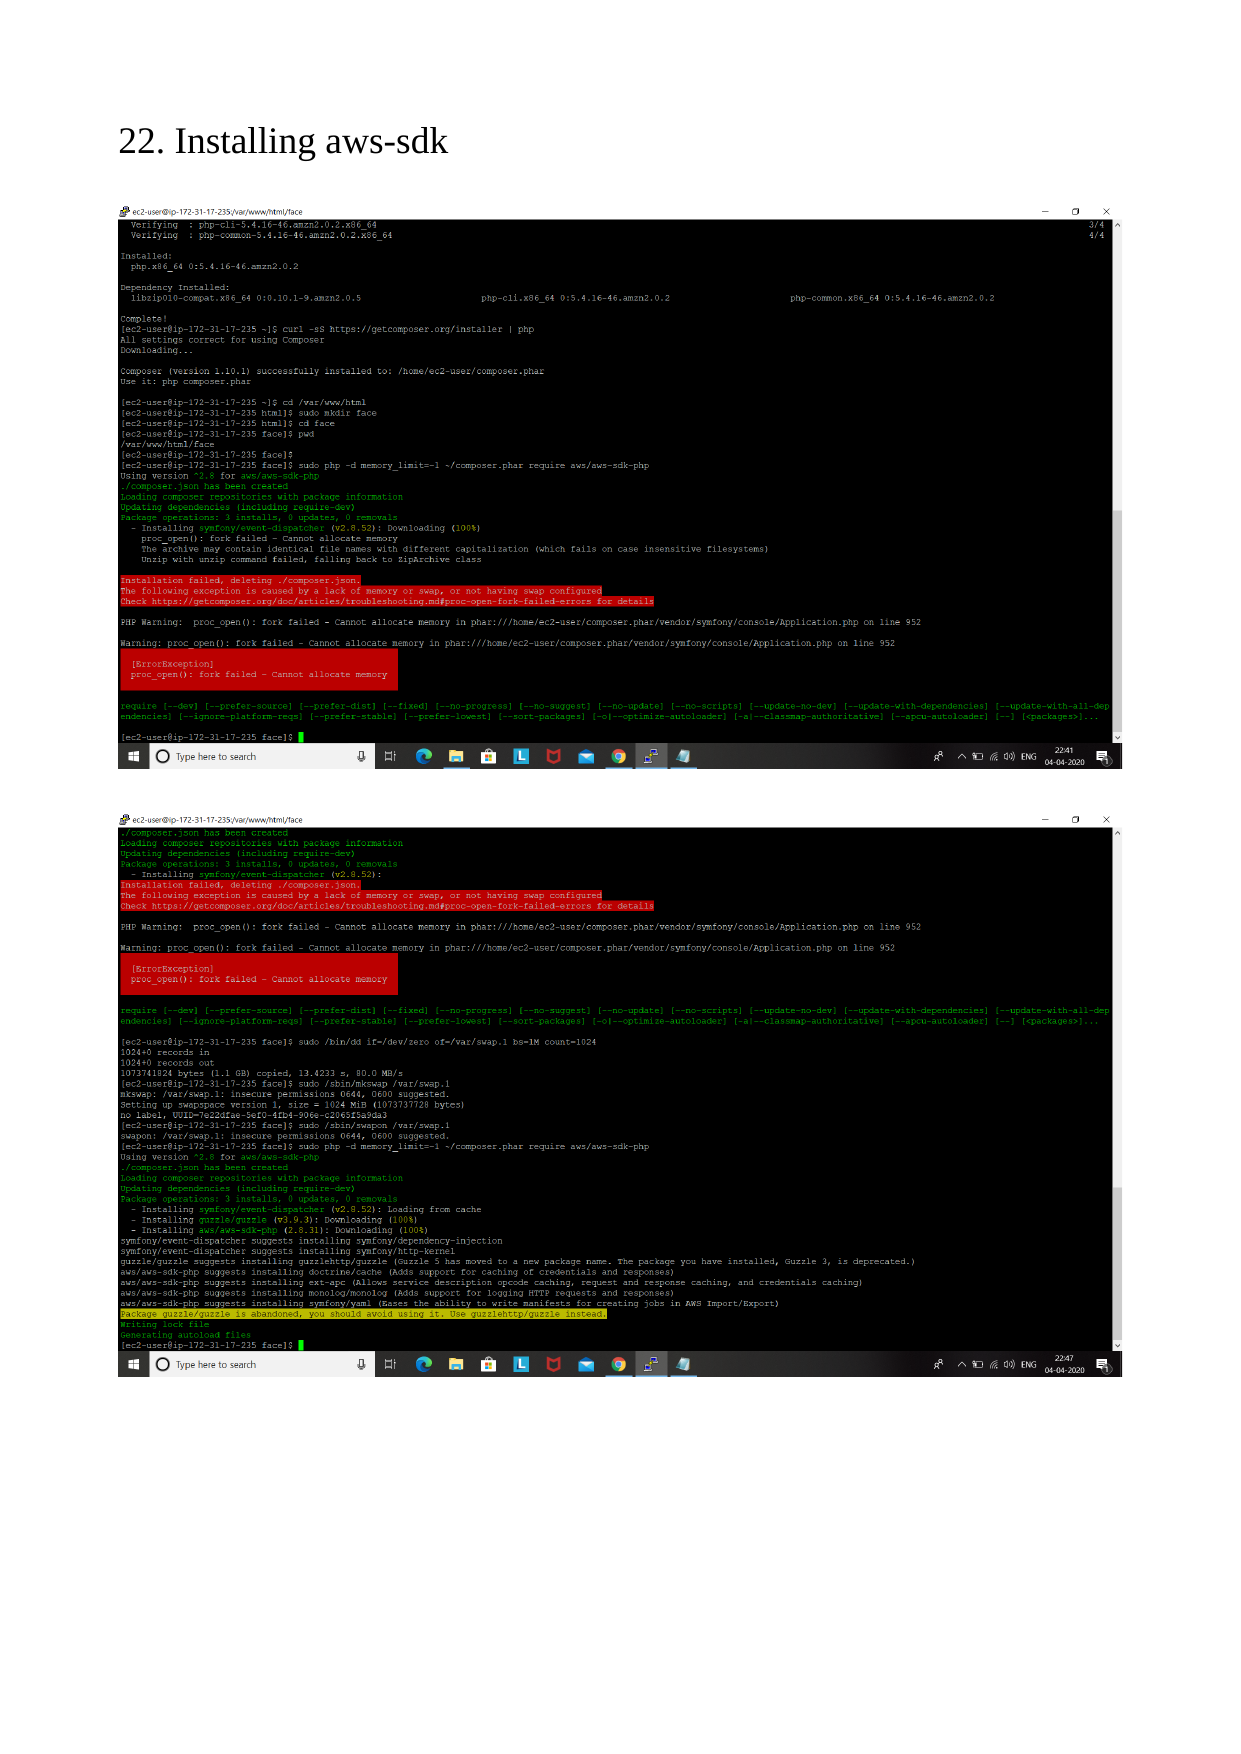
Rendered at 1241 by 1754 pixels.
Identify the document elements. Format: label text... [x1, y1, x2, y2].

picture [118, 204, 1123, 769]
text 22. Installing aws-sdk [118, 118, 1122, 161]
picture [118, 812, 1123, 1377]
